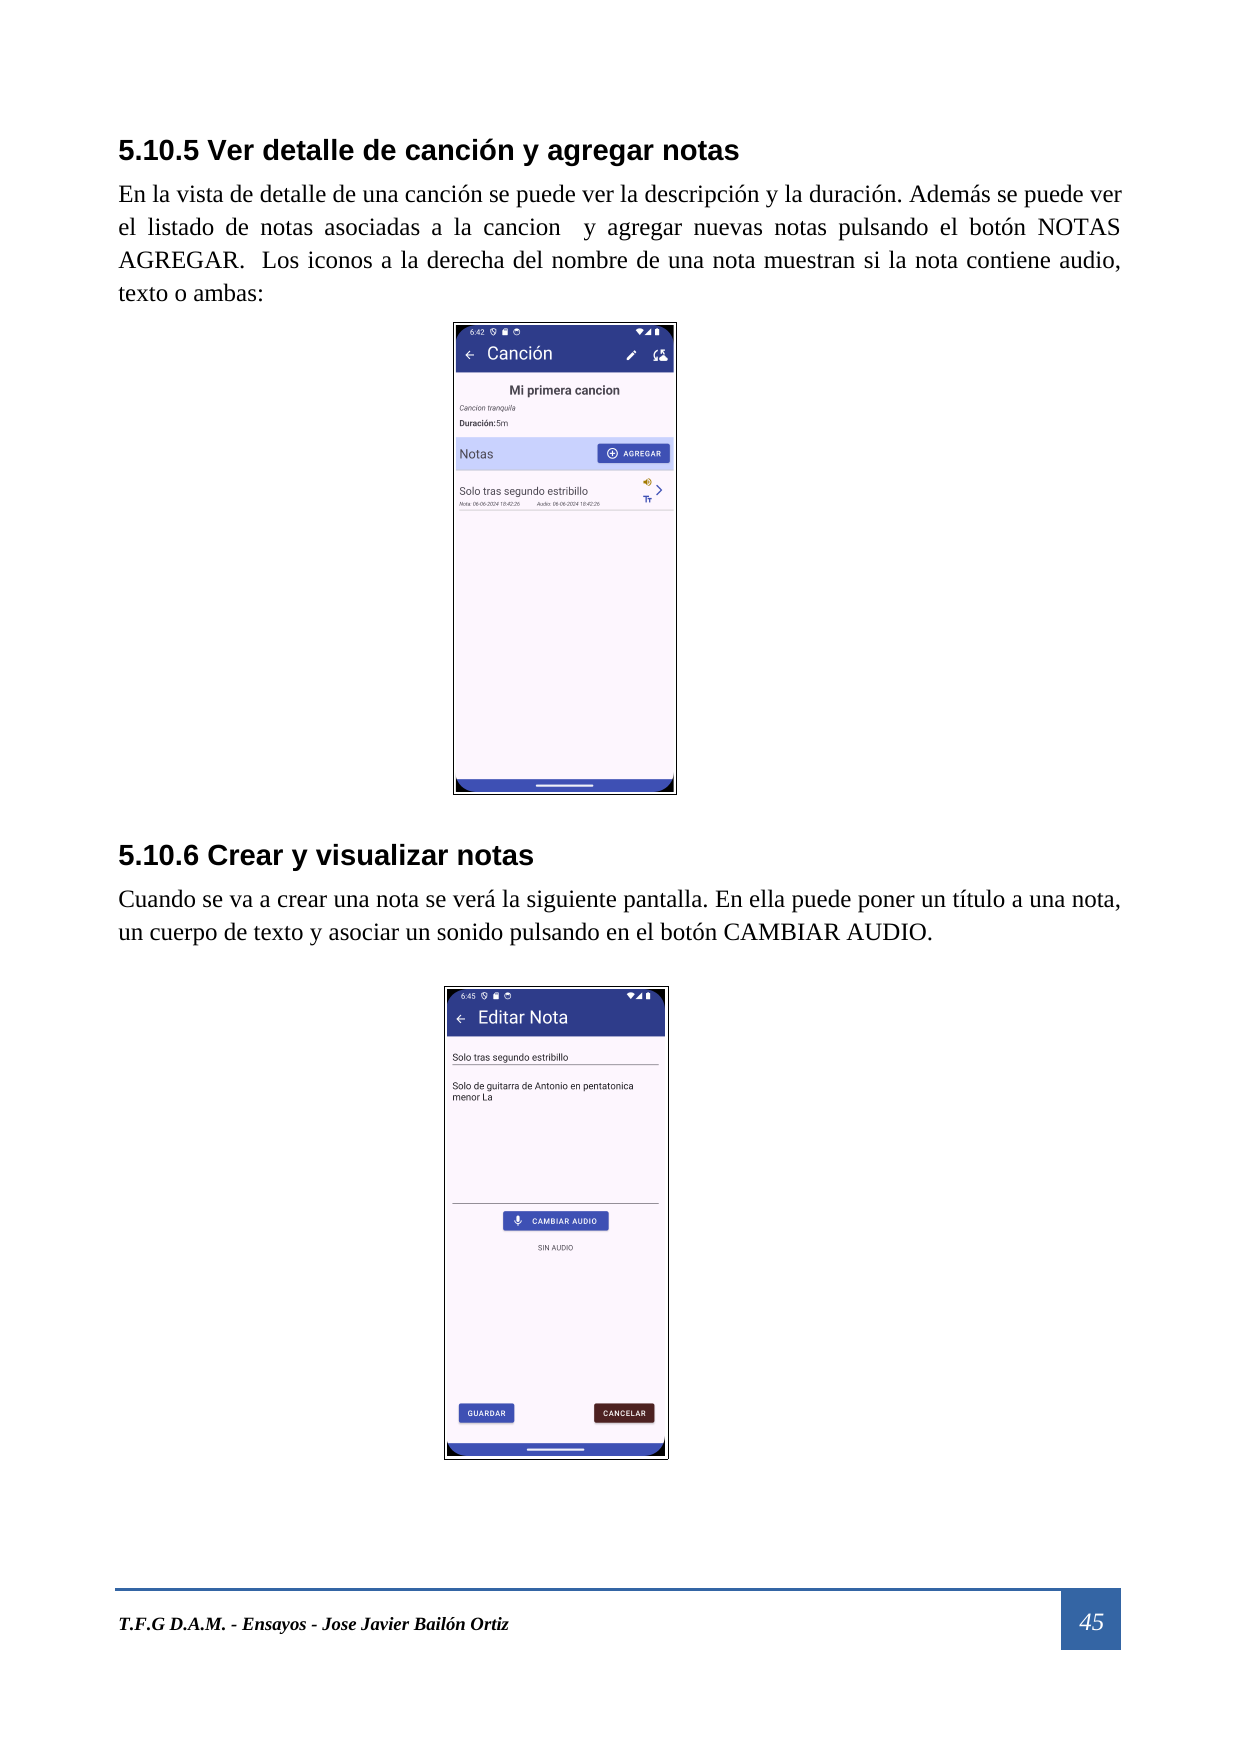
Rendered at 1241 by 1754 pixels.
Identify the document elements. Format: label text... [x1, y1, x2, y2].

text En la vista de detalle de una canción se puede ver la descripción y la duración. Además se puede ver el listado de notas asociadas a la cancion y agregar nuevas notas pulsando el botón NOTAS AGREGAR. Los iconos a la derecha del nombre de una nota muestran si la nota contiene audio, texto o ambas: [118, 179, 1122, 307]
subtitle 5.10.5 Ver detalle de canción y agregar notas [118, 133, 1122, 166]
text Cuando se va a crear una nota se verá la siguiente pantalla. En ella puede poner un título a una nota, un cuerpo de texto y asociar un sonido pulsando en el botón CAMBIAR AUDIO. [118, 884, 1122, 946]
subtitle 5.10.6 Crear y visualizar notas [118, 838, 1122, 871]
